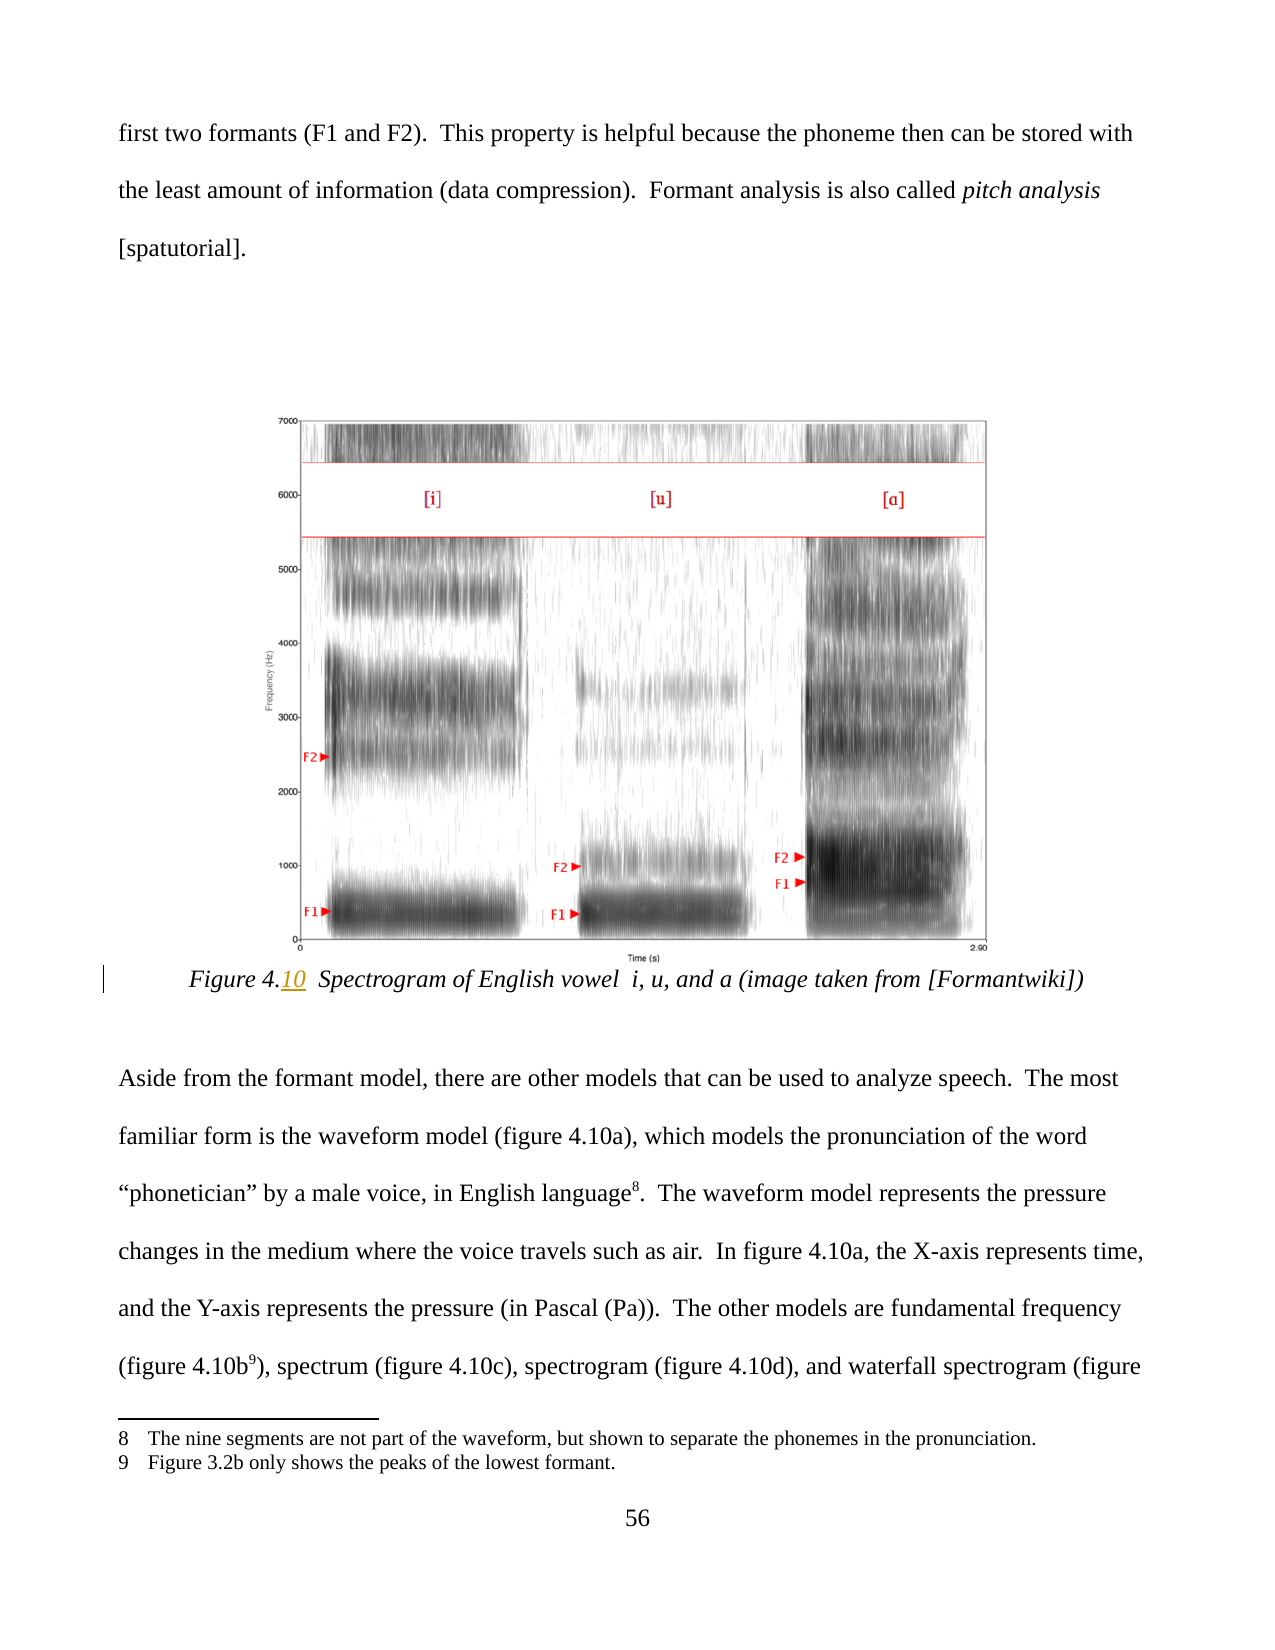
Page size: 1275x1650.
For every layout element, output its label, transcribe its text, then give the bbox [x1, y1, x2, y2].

picture [263, 407, 1012, 963]
text Figure 3.2b only shows the peaks of the lowest formant. [118, 1449, 1157, 1474]
text Aside from the formant model, there are other models that can be used to analyze speech. The most familiar form is the waveform model (figure 4.10a), which models the pronunciation of the word “phonetician” by a male voice, in English language. The waveform model represents the pressure changes in the medium where the voice travels such as air. In figure 4.10a, the X-axis represents time, and the Y-axis represents the pressure (in Pascal (Pa)). The other models are fundamental frequency (figure 4.10b), spectrum (figure 4.10c), spectrogram (figure 4.10d), and waterfall spectrogram (figure [118, 1063, 1157, 1379]
text The nine segments are not part of the waveform, but shown to separate the phonemes in the pronunciation. [118, 1426, 1157, 1449]
text first two formants (F1 and F2). This property is helpful because the phoneme then can be stored with the least amount of information (data compression). Formant analysis is also called pitch analysis [spatutorial]. [118, 118, 1157, 262]
text Figure 4.10 Spectrogram of English vowel i, u, and a (image taken from [Formantwiki]) [118, 418, 1157, 993]
